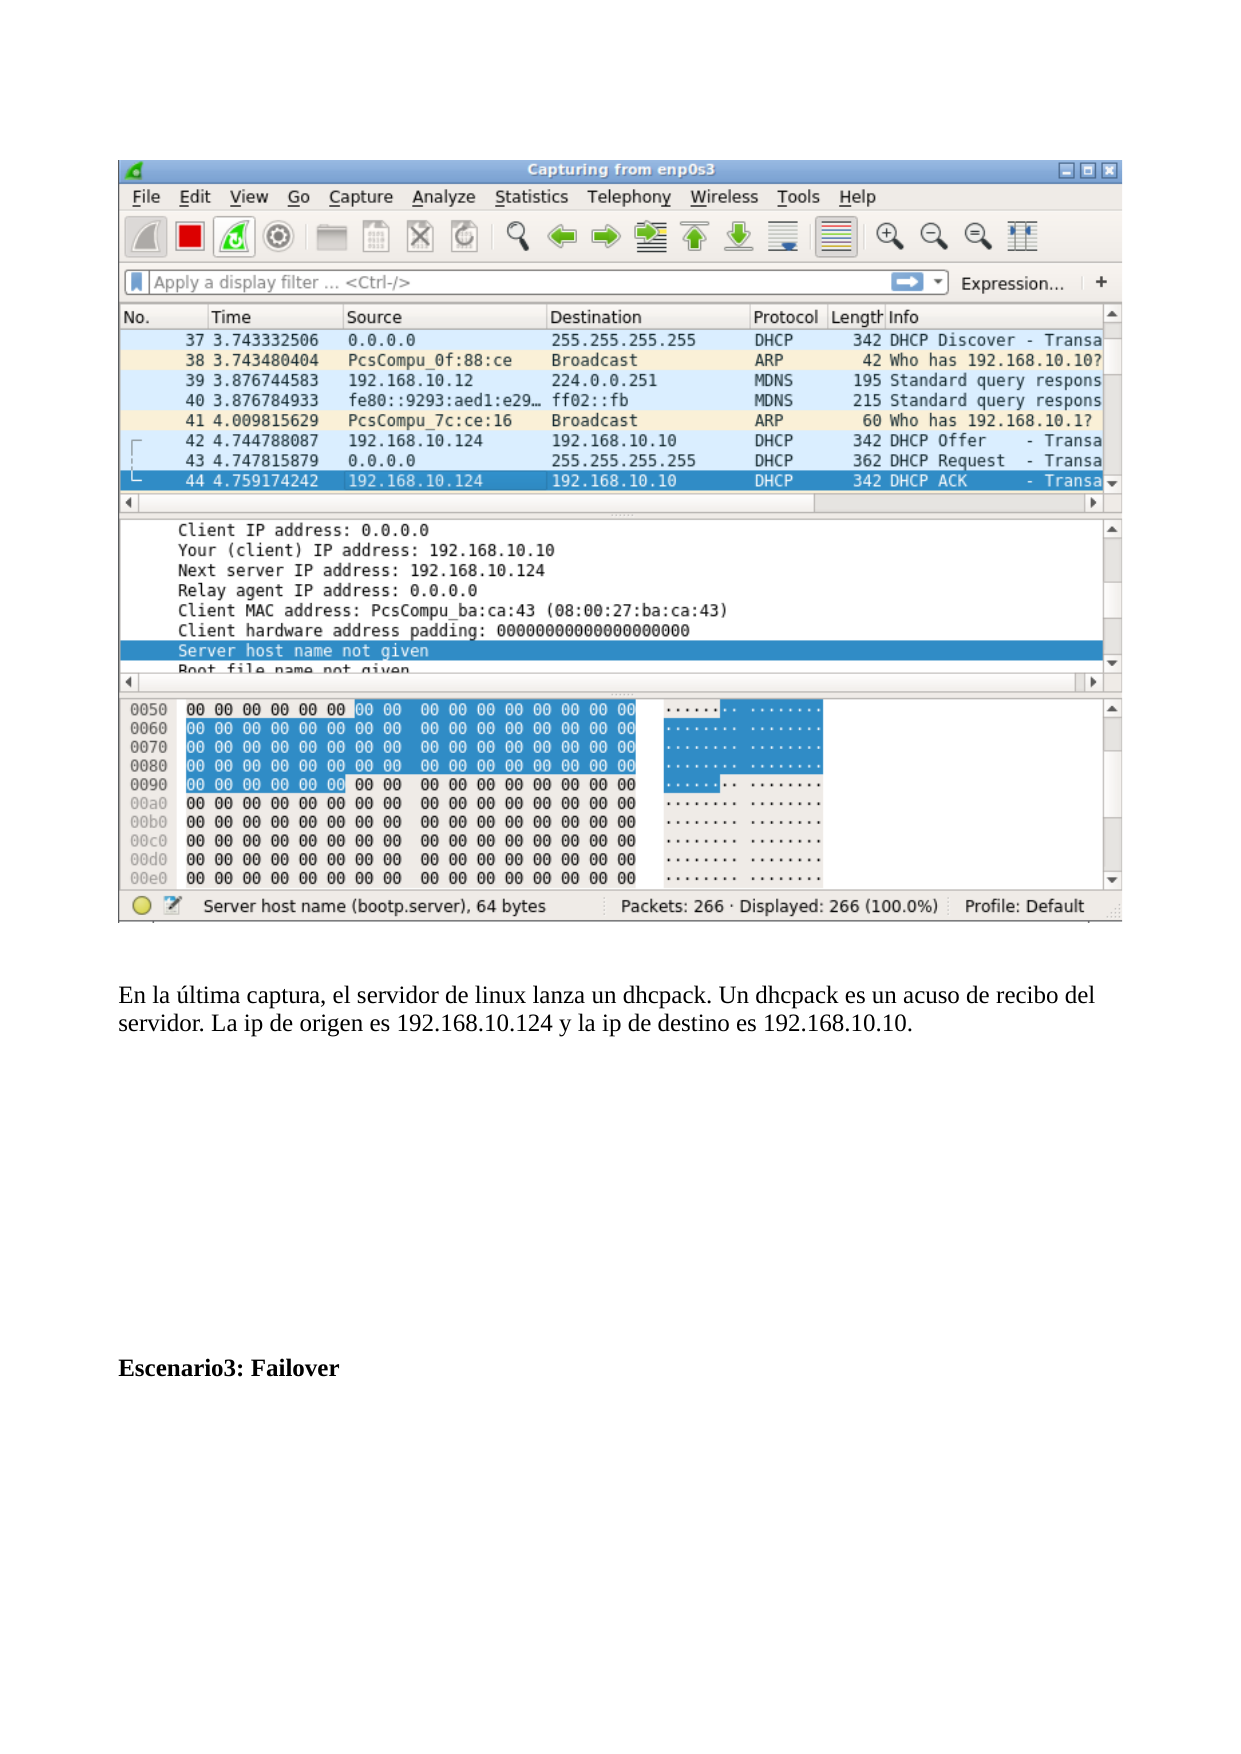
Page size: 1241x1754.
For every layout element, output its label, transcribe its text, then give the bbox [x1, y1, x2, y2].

text Escenario3: Failover [118, 1353, 1122, 1382]
picture [118, 160, 1123, 923]
text En la última captura, el servidor de linux lanza un dhcpack. Un dhcpack es un acuso de recibo del servidor. La ip de origen es 192.168.10.124 y la ip de destino es 192.168.10.10. [118, 980, 1122, 1037]
